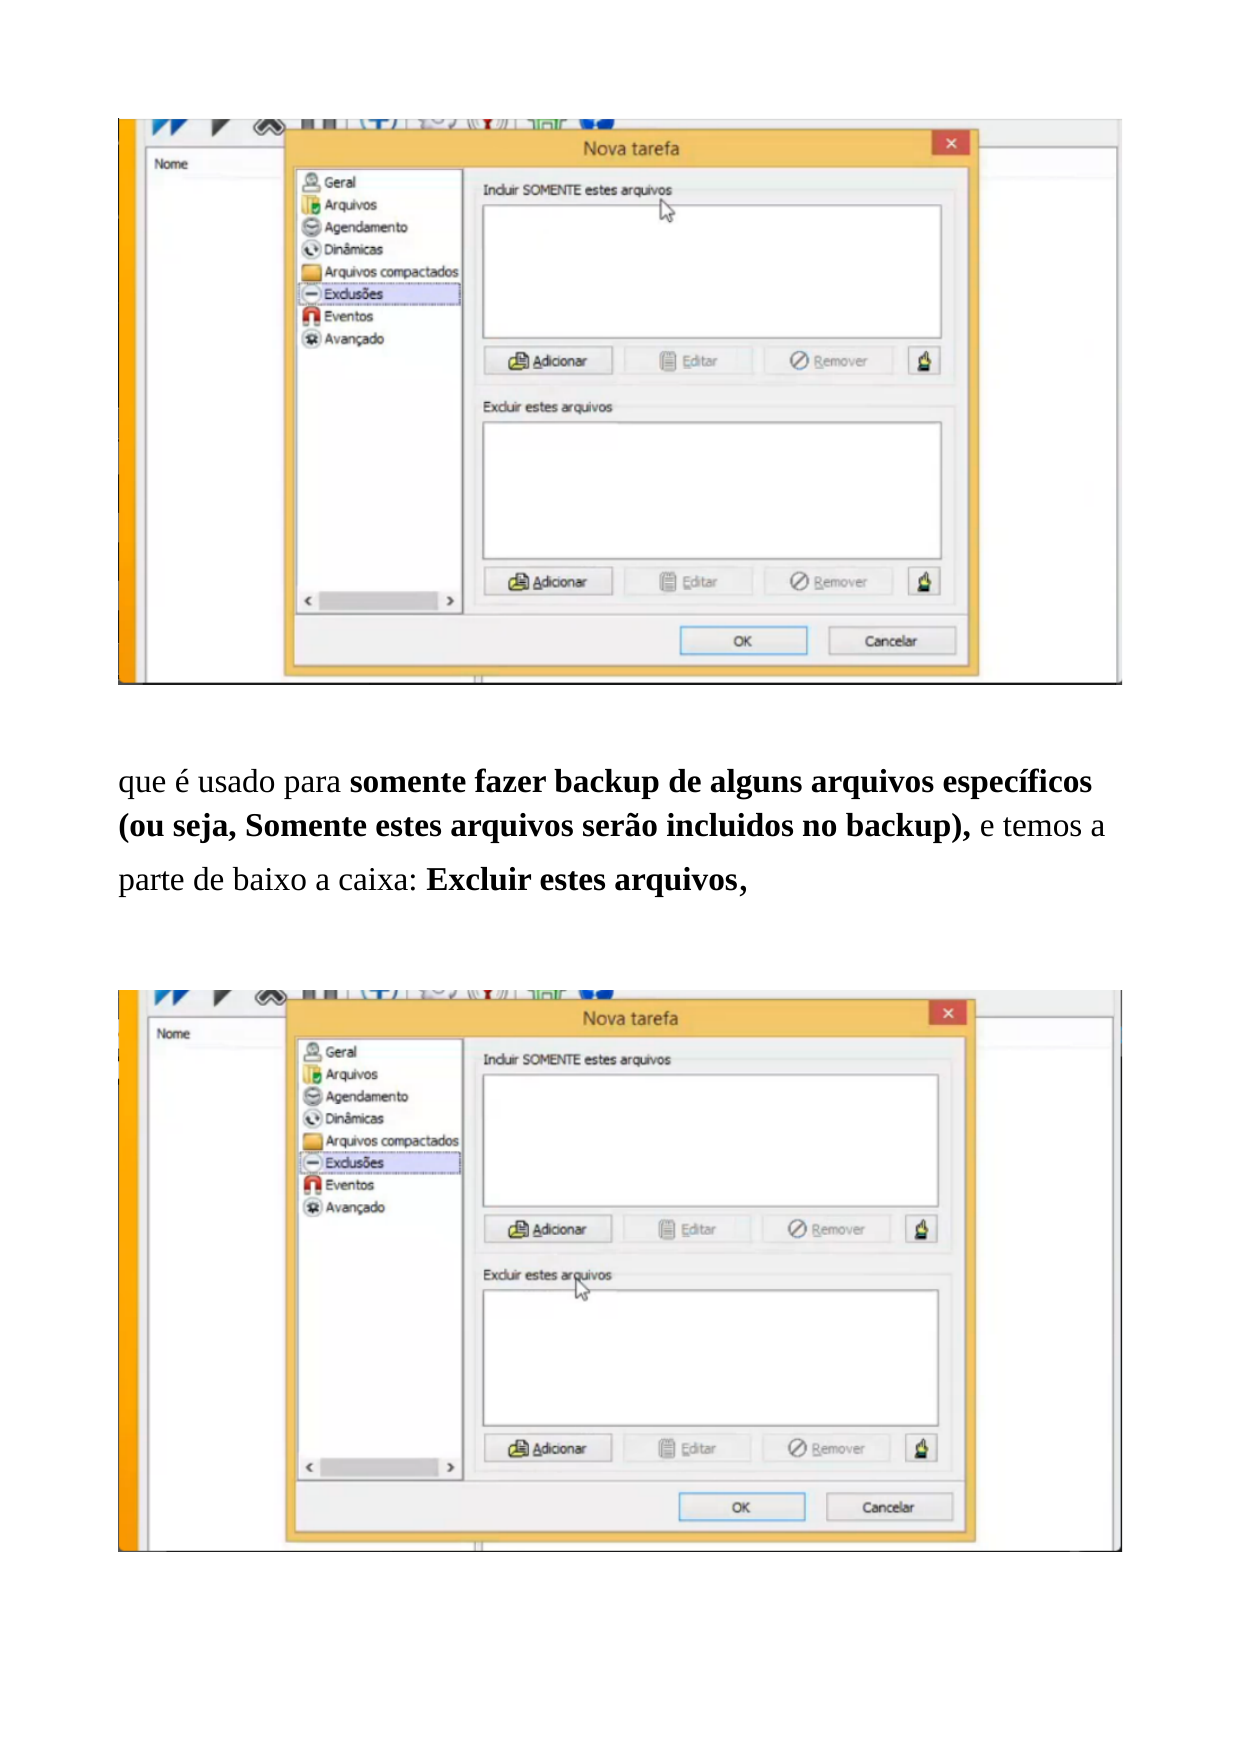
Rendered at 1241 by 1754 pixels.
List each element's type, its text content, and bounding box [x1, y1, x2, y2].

picture [118, 118, 1123, 685]
text que é usado para somente fazer backup de alguns arquivos específicos (ou seja, Somente estes arquivos serão incluidos no backup), e temos a parte de baixo a caixa: Excluir estes arquivos, [118, 761, 1122, 899]
picture [118, 990, 1123, 1552]
